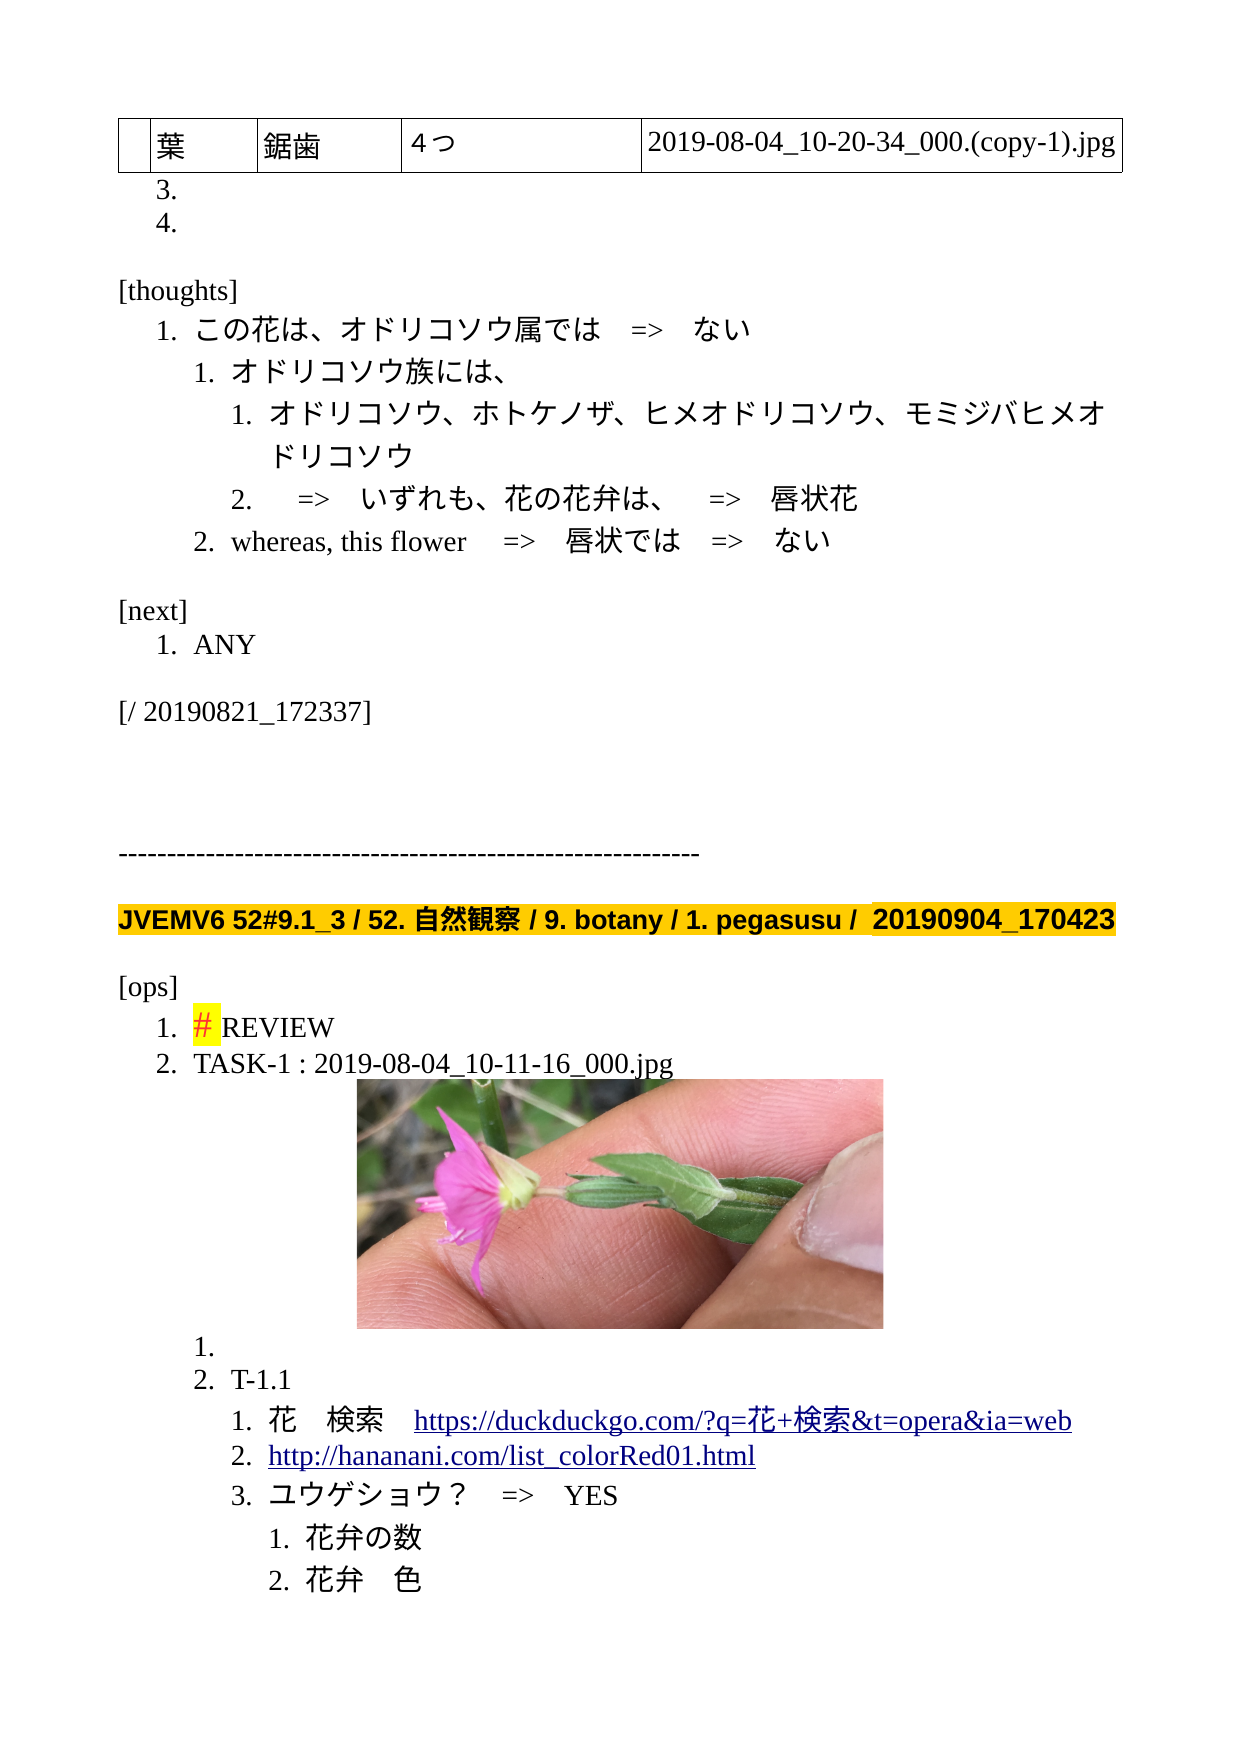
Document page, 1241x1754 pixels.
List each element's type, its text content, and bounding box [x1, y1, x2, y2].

table_cell 2019-08-04_10-20-34_000.(copy-1).jpg [642, 119, 1122, 172]
table_cell ４つ [402, 119, 641, 172]
table_cell 鋸歯 [258, 119, 401, 172]
list T-1.1 [193, 1362, 1122, 1396]
table_cell [119, 119, 150, 172]
list ANY [156, 627, 1122, 661]
text [thoughts] [118, 273, 1122, 306]
list ユウゲショウ？ => YES [231, 1472, 1122, 1514]
list # REVIEW [156, 1003, 1122, 1046]
list 花弁の数 [268, 1514, 1122, 1557]
text [next] [118, 593, 1122, 627]
text [ops] [118, 969, 1122, 1003]
table_cell 葉 [151, 119, 257, 172]
list 花 検索 https://duckduckgo.com/?q=花+検索&t=opera&ia=web [231, 1396, 1122, 1438]
list オドリコソウ、ホトケノザ、ヒメオドリコソウ、モミジバヒメオドリコソウ [231, 391, 1122, 475]
text JVEMV6 52#9.1_3 / 52. 自然観察 / 9. botany / 1. pegasusu / 20190904_170423 [118, 902, 1122, 936]
list whereas, this flower => 唇状では => ない [193, 518, 1122, 560]
list http://hananani.com/list_colorRed01.html [231, 1438, 1122, 1472]
list 花弁 色 [268, 1557, 1122, 1599]
list この花は、オドリコソウ属では => ない [156, 306, 1122, 348]
list TASK-1 : 2019-08-04_10-11-16_000.jpg [156, 1046, 1122, 1079]
text [/ 20190821_172337] [118, 694, 1122, 728]
text ------------------------------------------------------------ [118, 835, 1122, 868]
list オドリコソウ族には、 [193, 348, 1122, 391]
list => いずれも、花の花弁は、 => 唇状花 [231, 475, 1122, 518]
